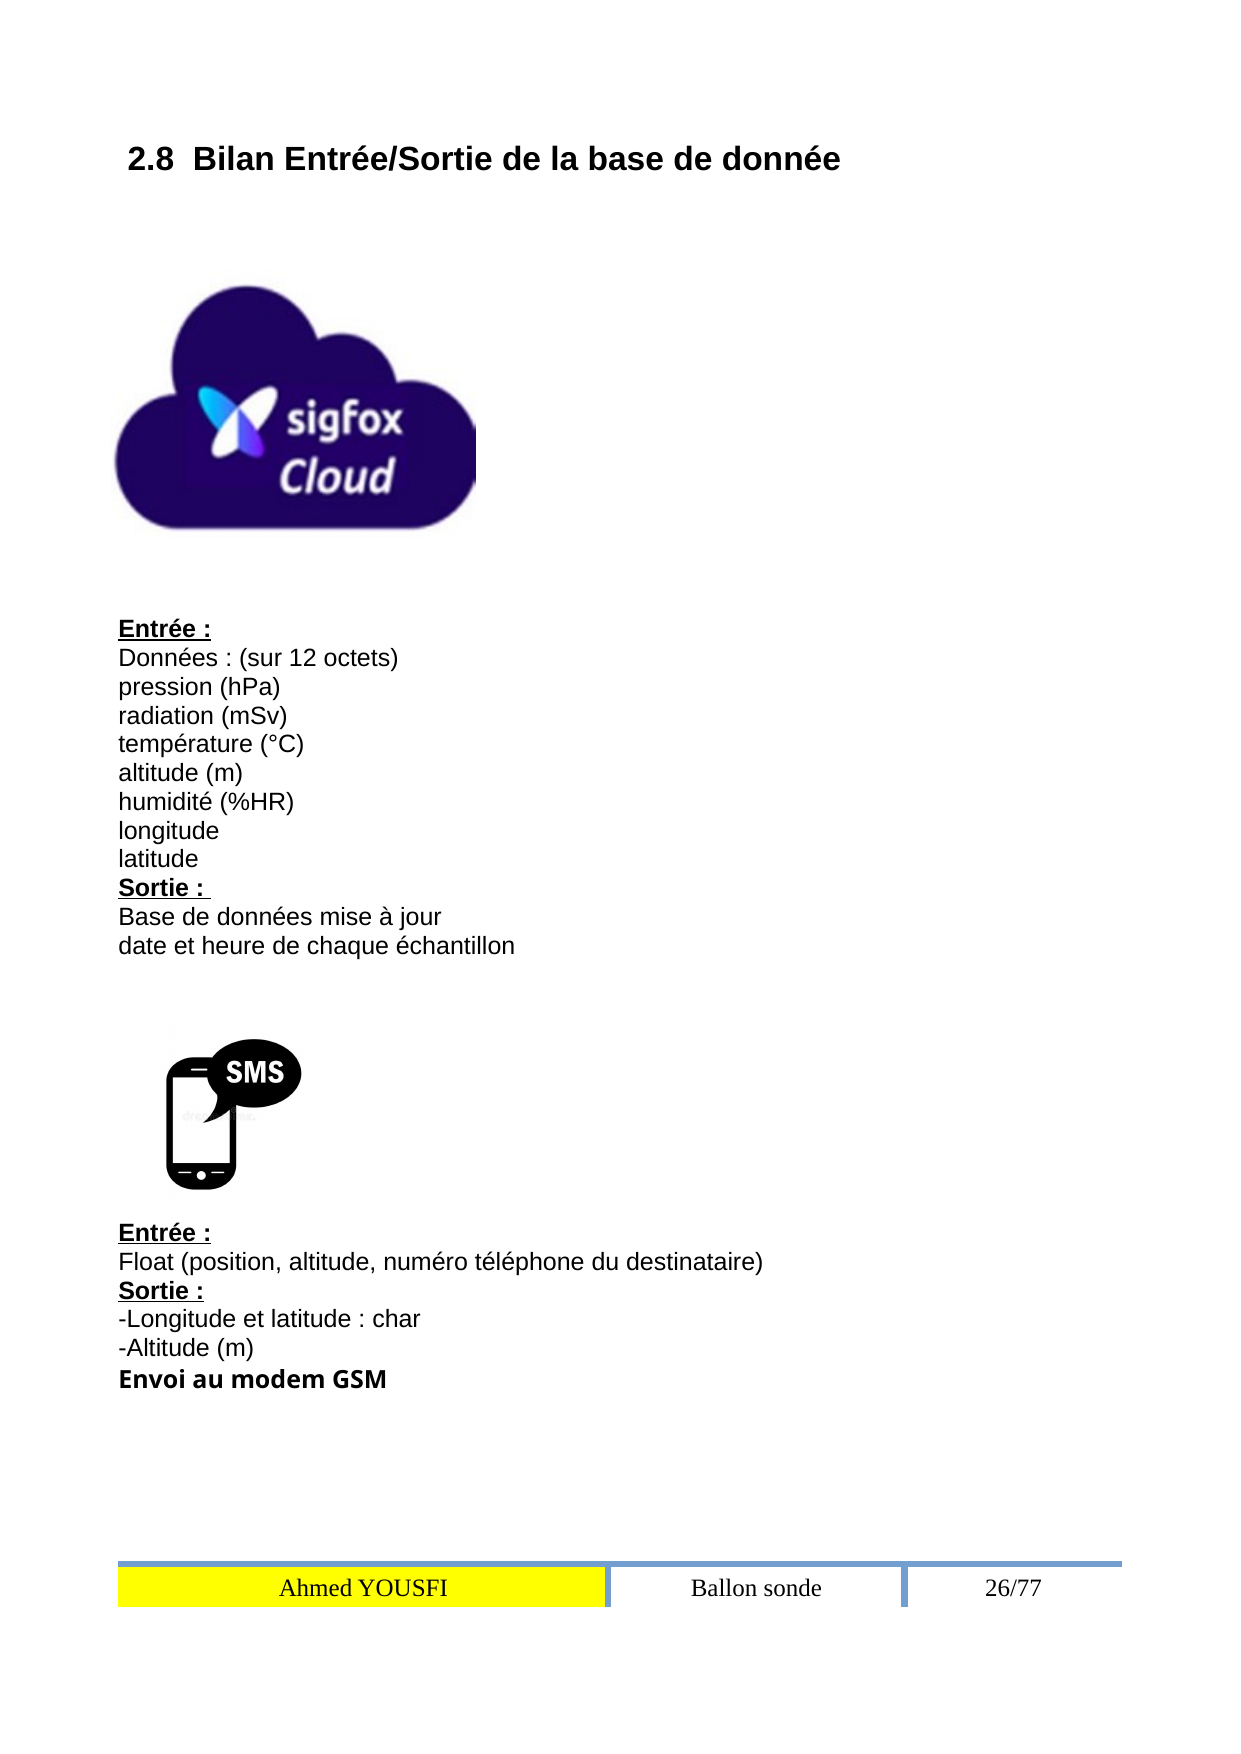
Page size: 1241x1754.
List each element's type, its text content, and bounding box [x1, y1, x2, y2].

text Base de données mise à jour [118, 902, 1122, 931]
text latitude [118, 844, 1122, 873]
picture [125, 1021, 313, 1206]
subtitle Bilan Entrée/Sortie de la base de donnée [118, 139, 1122, 178]
text Sortie : [118, 1276, 1122, 1304]
text température (°C) [118, 729, 1122, 758]
text -Longitude et latitude : char [118, 1304, 1122, 1333]
text Float (position, altitude, numéro téléphone du destinataire) [118, 1247, 1122, 1276]
text pression (hPa) [118, 672, 1122, 701]
text humidité (%HR) [118, 787, 1122, 816]
text radiation (mSv) [118, 701, 1122, 729]
text longitude [118, 816, 1122, 844]
text Envoi au modem GSM [118, 1362, 1122, 1396]
text Entrée : [118, 1218, 1122, 1247]
text Sortie : [118, 873, 1122, 902]
text Entrée : [118, 614, 1122, 643]
text date et heure de chaque échantillon [118, 931, 1122, 959]
text Données : (sur 12 octets) [118, 643, 1122, 672]
picture [110, 268, 476, 538]
text altitude (m) [118, 758, 1122, 787]
text -Altitude (m) [118, 1333, 1122, 1362]
